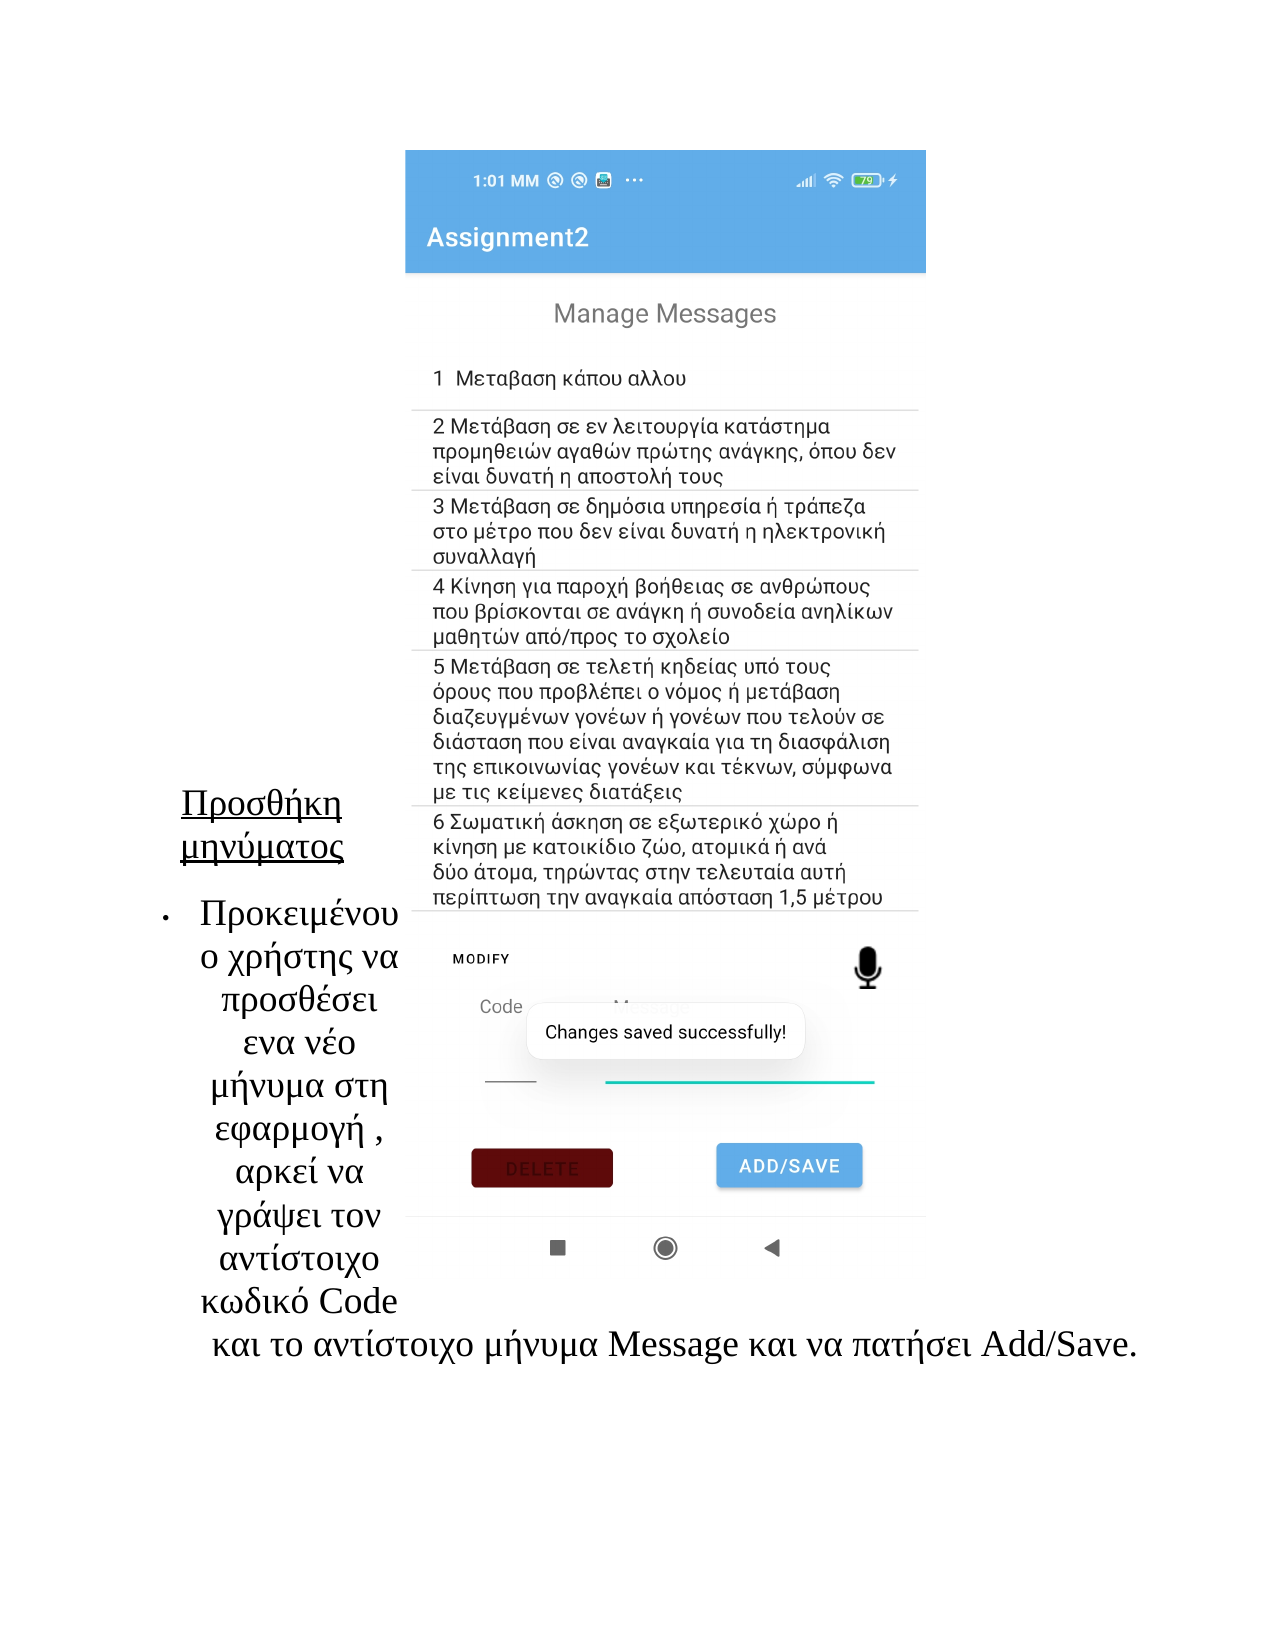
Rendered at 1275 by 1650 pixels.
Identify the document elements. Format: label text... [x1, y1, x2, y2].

text Προσθήκη μηνύματος [118, 780, 405, 866]
text [926, 780, 1157, 866]
picture [405, 150, 926, 1279]
list Προκειμένου ο χρήστης να προσθέσει ενα νέο μήνυμα στη εφαρμογή , αρκεί να γράψει τον αντίστοιχο κωδικό Code και το αντίστοιχο μήνυμα Message και να πατήσει Add/Save. [156, 890, 1157, 1364]
